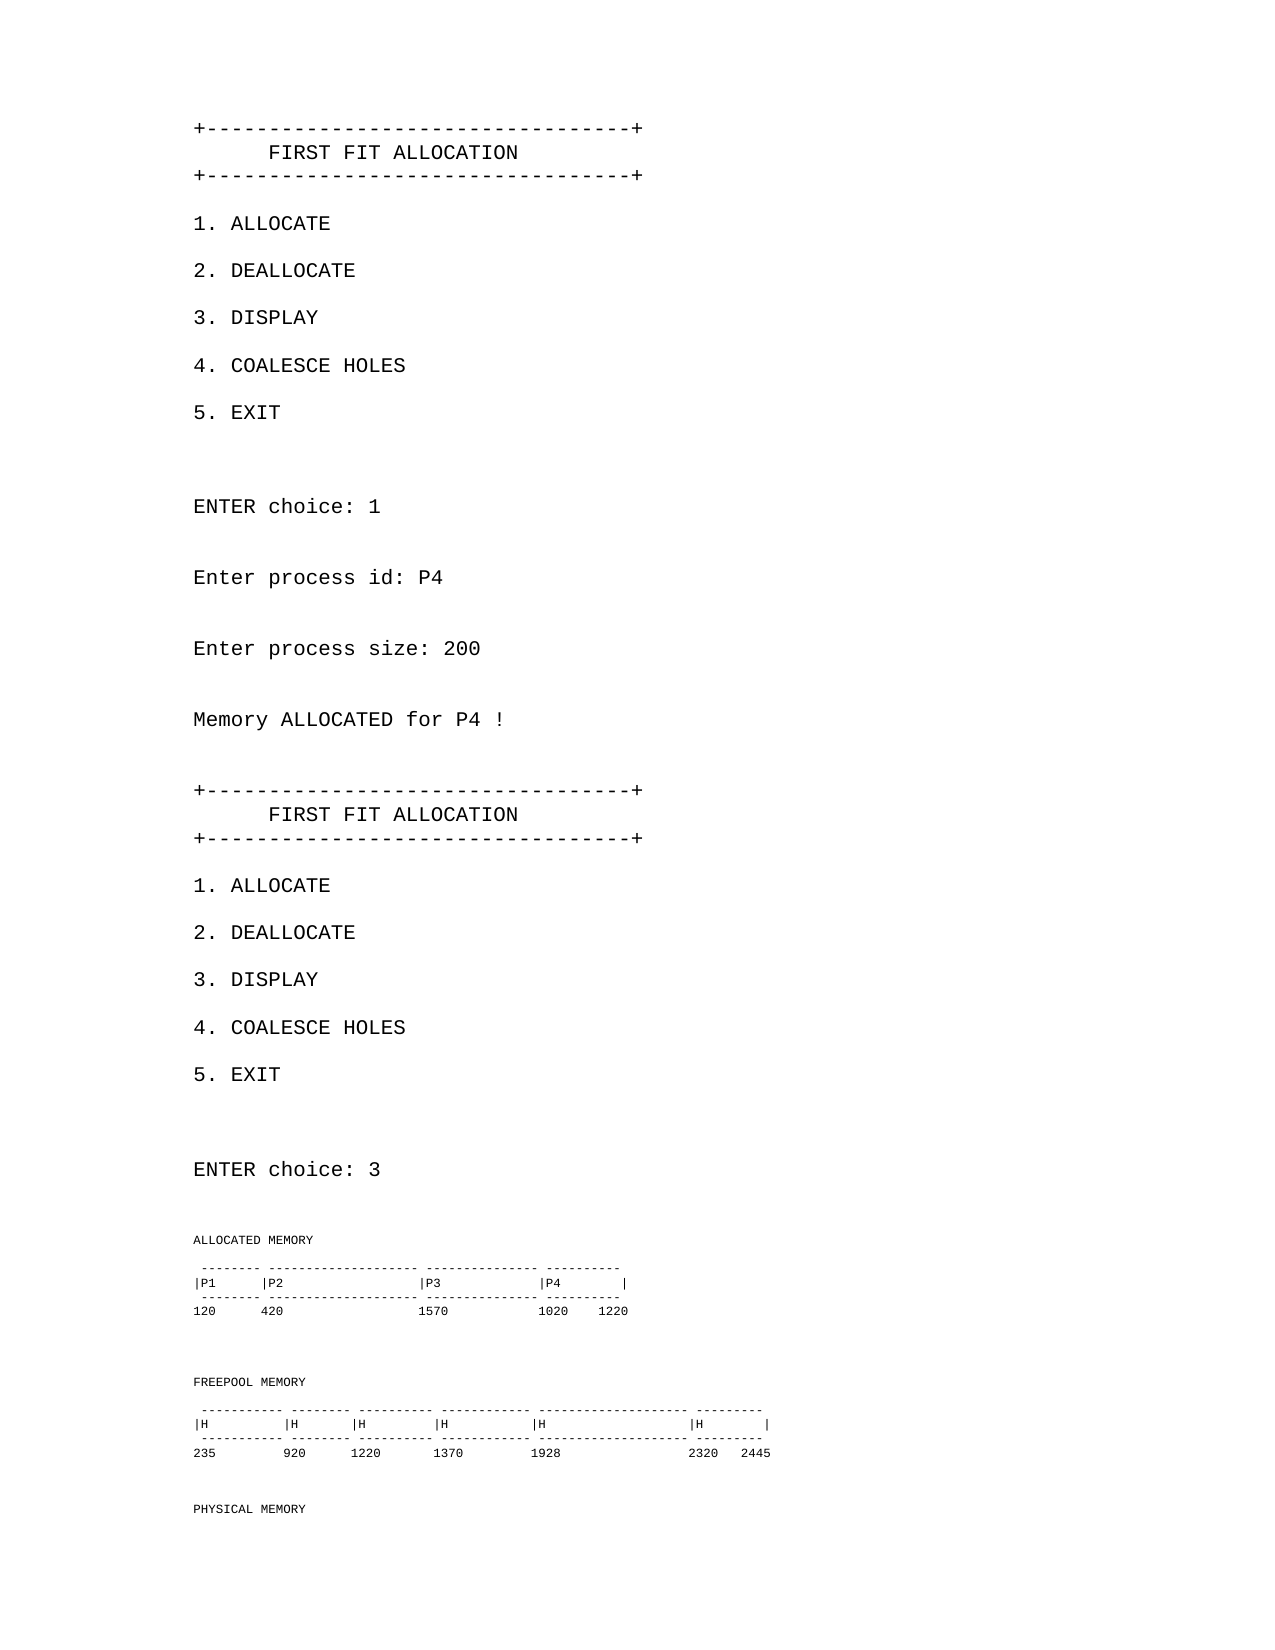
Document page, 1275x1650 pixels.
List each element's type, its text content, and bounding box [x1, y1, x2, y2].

text 1. ALLOCATE [118, 213, 1157, 236]
text 5. EXIT [118, 1064, 1157, 1088]
text ----------- -------- ---------- ------------ -------------------- --------- [118, 1404, 1157, 1418]
text PHYSICAL MEMORY [118, 1503, 1157, 1517]
text -------- -------------------- --------------- ---------- [118, 1262, 1157, 1277]
text FIRST FIT ALLOCATION [118, 804, 1157, 827]
text ALLOCATED MEMORY [118, 1234, 1157, 1248]
text FREEPOOL MEMORY [118, 1376, 1157, 1390]
text 2. DEALLOCATE [118, 260, 1157, 284]
text +----------------------------------+ [118, 780, 1157, 804]
text Enter process id: P4 [118, 567, 1157, 591]
text +----------------------------------+ [118, 165, 1157, 189]
text 1. ALLOCATE [118, 875, 1157, 898]
text Enter process size: 200 [118, 638, 1157, 662]
text FIRST FIT ALLOCATION [118, 142, 1157, 165]
text +----------------------------------+ [118, 118, 1157, 142]
text 4. COALESCE HOLES [118, 1017, 1157, 1040]
text ENTER choice: 3 [118, 1158, 1157, 1182]
text 235 920 1220 1370 1928 2320 2445 [118, 1447, 1157, 1461]
text +----------------------------------+ [118, 827, 1157, 851]
text ----------- -------- ---------- ------------ -------------------- --------- [118, 1432, 1157, 1447]
text -------- -------------------- --------------- ---------- [118, 1291, 1157, 1305]
text 5. EXIT [118, 402, 1157, 426]
text |P1 |P2 |P3 |P4 | [118, 1277, 1157, 1291]
text ENTER choice: 1 [118, 496, 1157, 520]
text 120 420 1570 1020 1220 [118, 1305, 1157, 1319]
text |H |H |H |H |H |H | [118, 1418, 1157, 1432]
text Memory ALLOCATED for P4 ! [118, 709, 1157, 733]
text 3. DISPLAY [118, 307, 1157, 331]
text 4. COALESCE HOLES [118, 354, 1157, 378]
text 2. DEALLOCATE [118, 922, 1157, 946]
text 3. DISPLAY [118, 969, 1157, 993]
